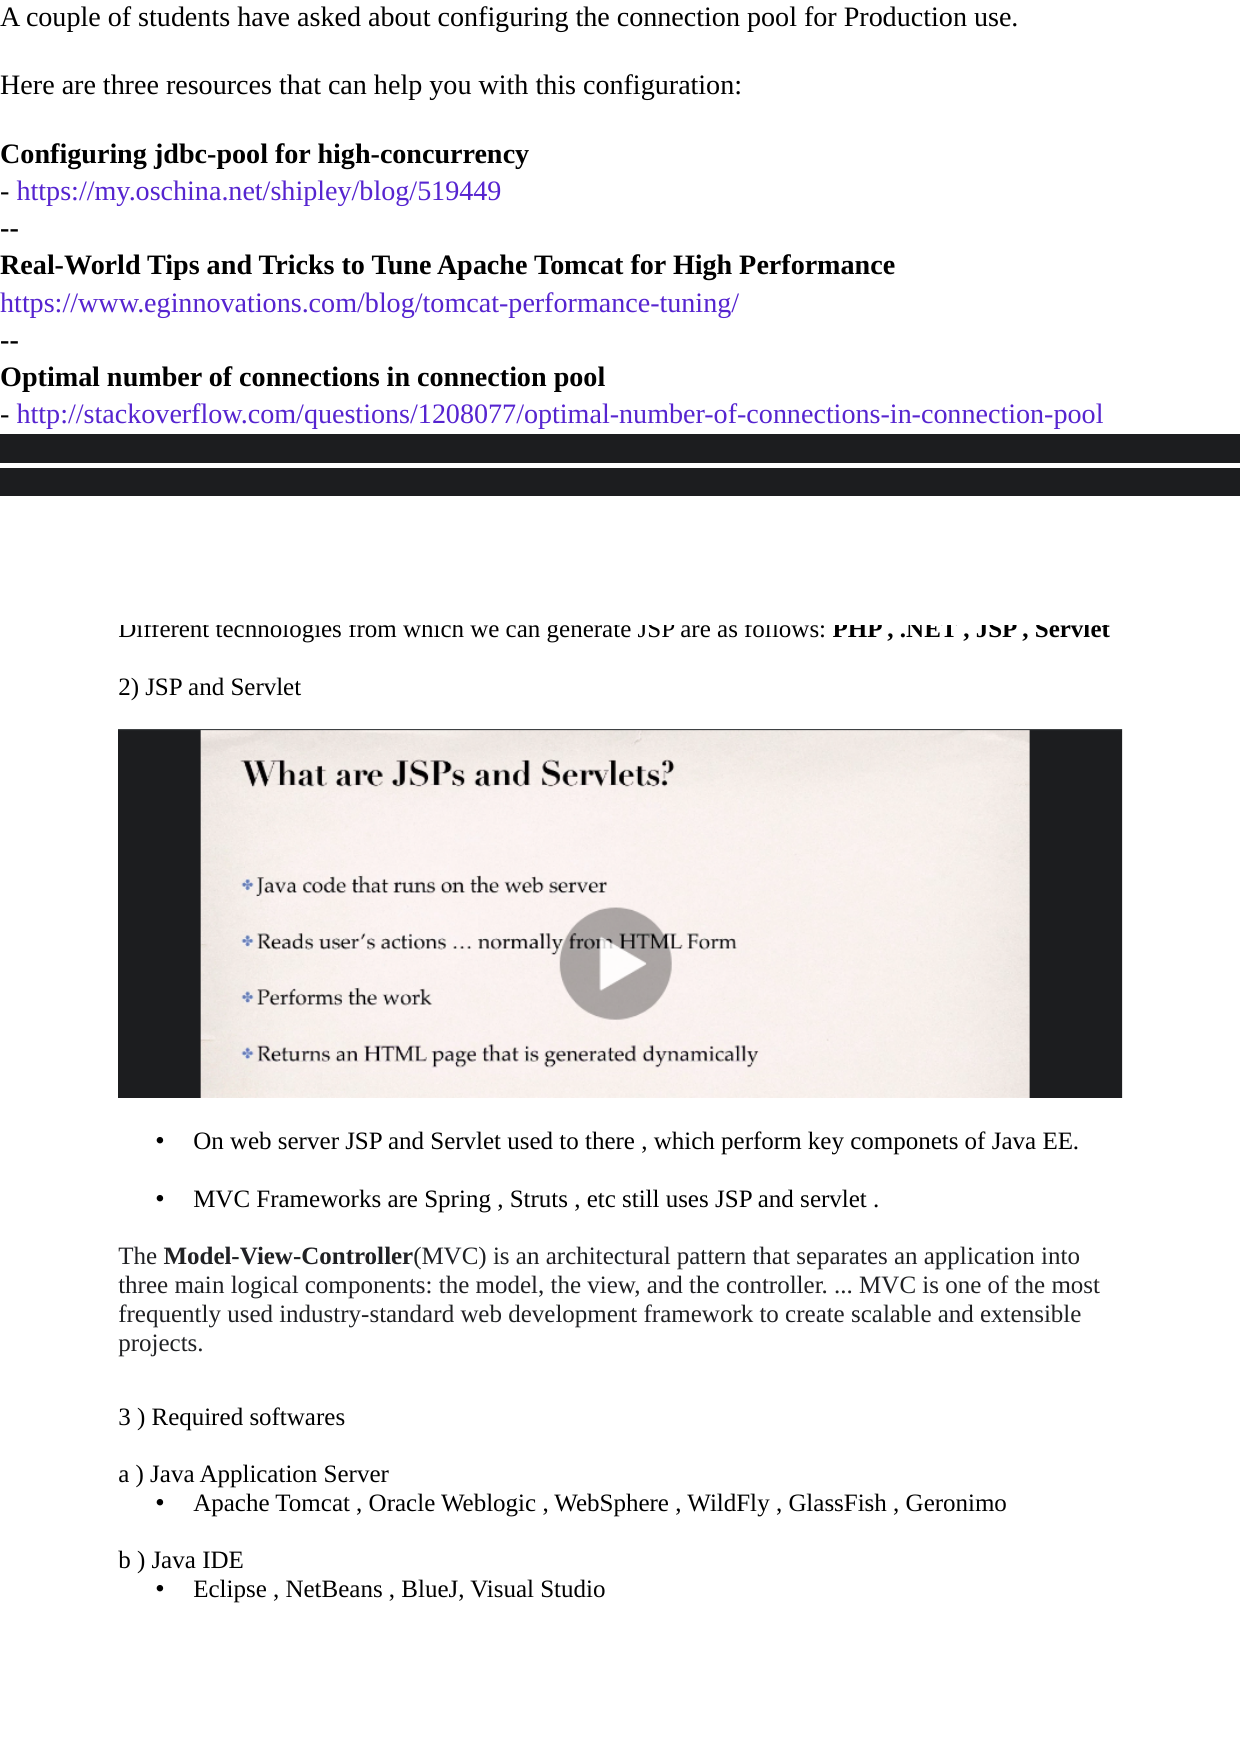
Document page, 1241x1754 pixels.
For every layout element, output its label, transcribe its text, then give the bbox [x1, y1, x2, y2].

text Configuring jdbc-pool for high-concurrency [0, 137, 1240, 169]
list MVC Frameworks are Spring , Struts , etc still uses JSP and servlet . [156, 1184, 1122, 1213]
text Optimal number of connections in connection pool [0, 360, 1240, 392]
text The Model-View-Controller(MVC) is an architectural pattern that separates an application into three main logical components: the model, the view, and the controller. ... MVC is one of the most frequently used industry-standard web development framework to create scalable and extensible projects. [118, 1241, 1122, 1356]
text Here are three resources that can help you with this configuration: [0, 68, 1240, 101]
text Different technologies from which we can generate JSP are as follows: PHP , .NET , JSP , Servlet [118, 625, 1122, 643]
list On web server JSP and Servlet used to there , which perform key componets of Java EE. [156, 1126, 1122, 1155]
text 2) JSP and Servlet [118, 672, 1122, 701]
text -- [0, 323, 1240, 355]
list Eclipse , NetBeans , BlueJ, Visual Studio [156, 1574, 1122, 1603]
text - https://my.oschina.net/shipley/blog/519449 [0, 174, 1240, 206]
text b ) Java IDE [118, 1546, 1122, 1574]
picture [118, 729, 1123, 1098]
text a ) Java Application Server [118, 1459, 1122, 1488]
text -- [0, 211, 1240, 244]
text https://www.eginnovations.com/blog/tomcat-performance-tuning/ [0, 286, 1240, 318]
text A couple of students have asked about configuring the connection pool for Production use. [0, 0, 1240, 32]
text Real-World Tips and Tricks to Tune Apache Tomcat for High Performance [0, 248, 1240, 281]
list Apache Tomcat , Oracle Weblogic , WebSphere , WildFly , GlassFish , Geronimo [156, 1488, 1122, 1517]
text 3 ) Required softwares [118, 1402, 1122, 1431]
text - http://stackoverflow.com/questions/1208077/optimal-number-of-connections-in-connection-pool [0, 397, 1240, 429]
